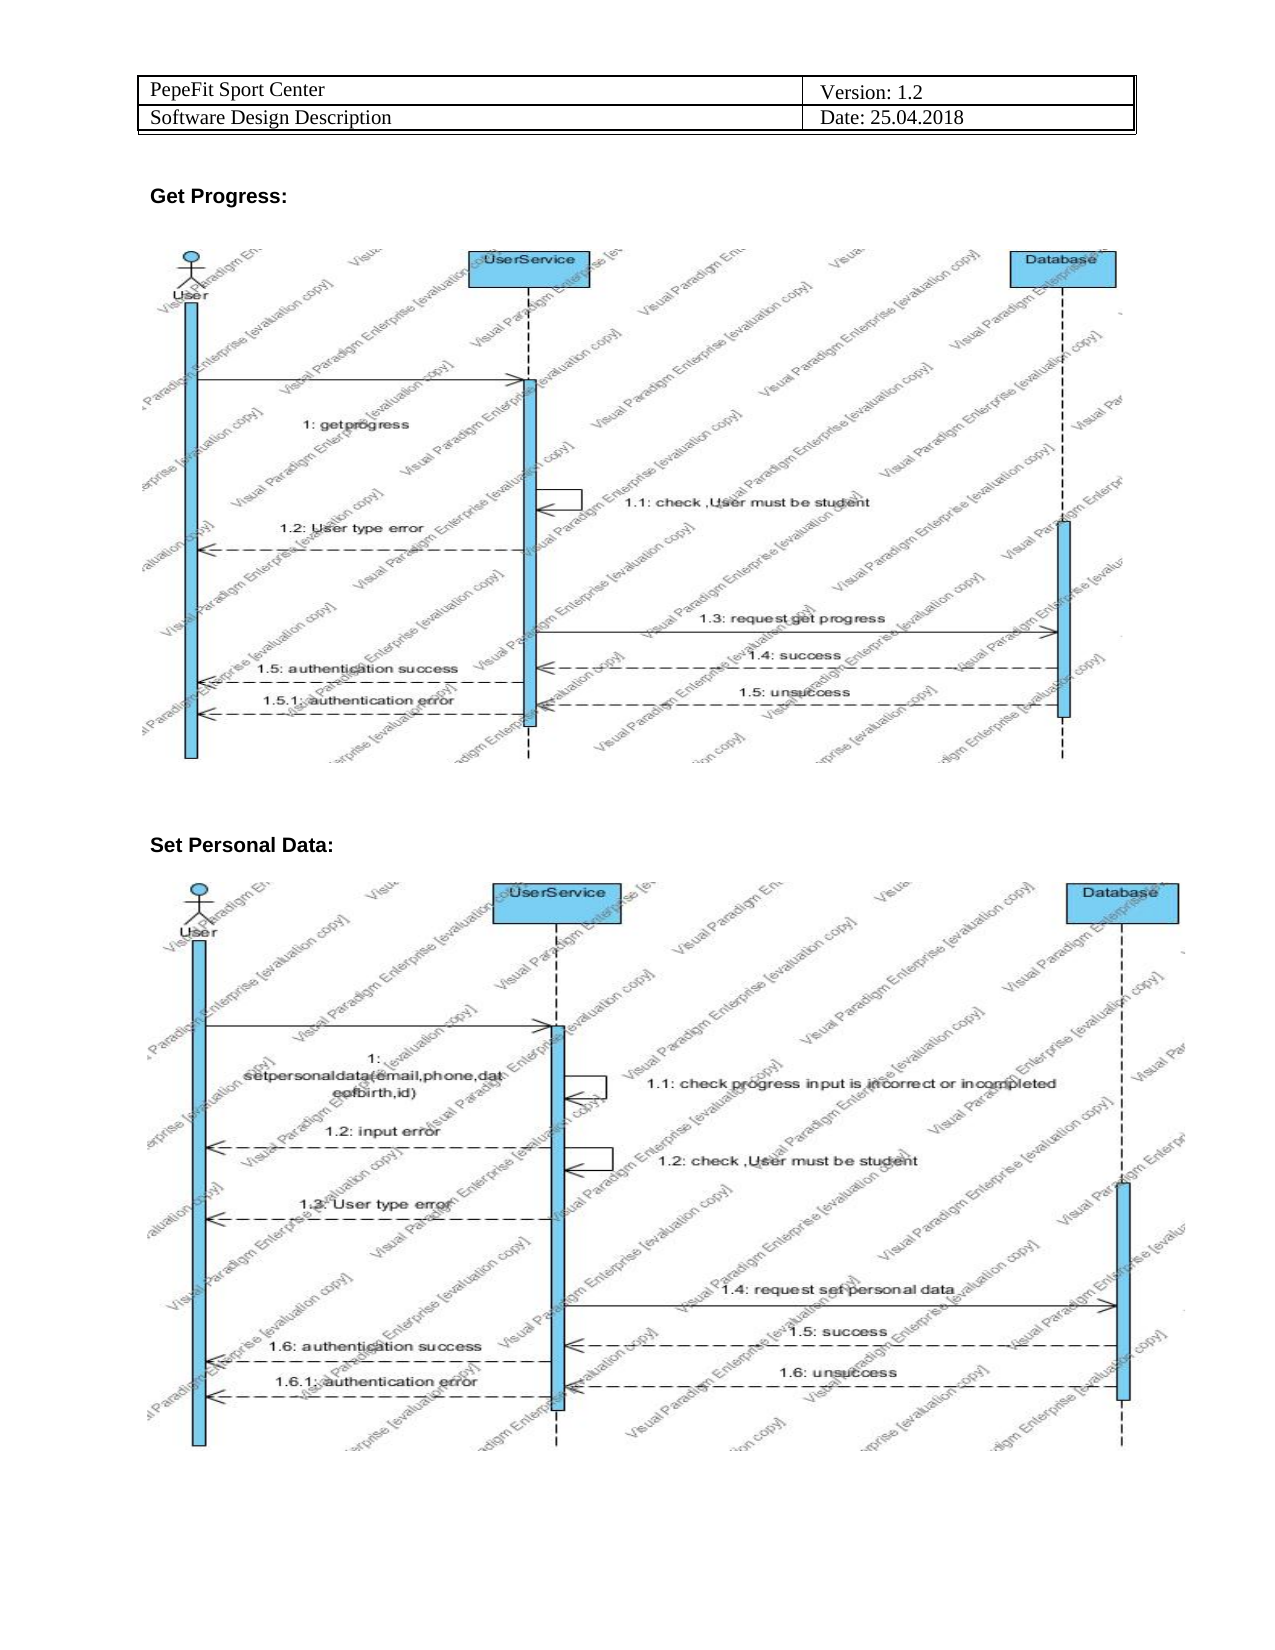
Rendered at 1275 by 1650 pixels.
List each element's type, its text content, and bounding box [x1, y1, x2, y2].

text Set Personal Data: [150, 833, 1254, 857]
text Get Progress: [150, 183, 1254, 207]
picture [147, 882, 1186, 1451]
picture [142, 249, 1123, 763]
